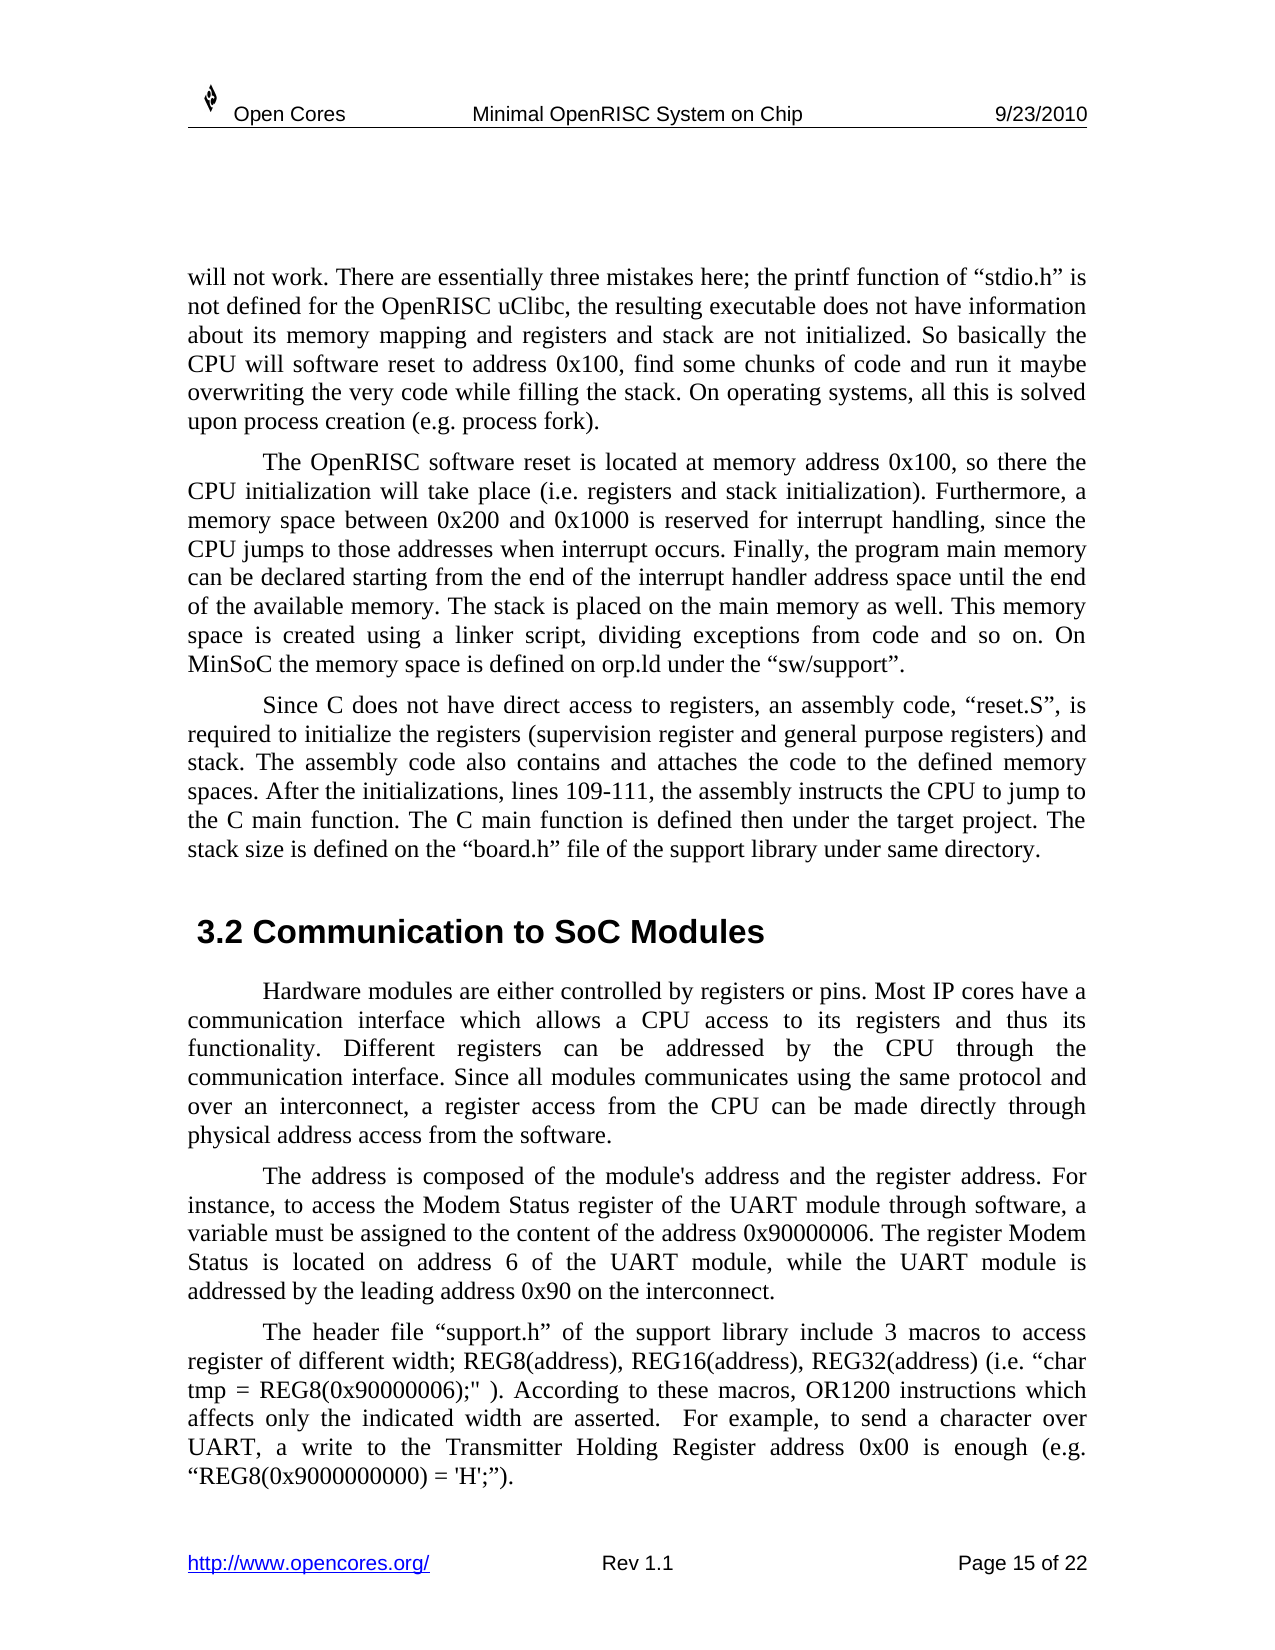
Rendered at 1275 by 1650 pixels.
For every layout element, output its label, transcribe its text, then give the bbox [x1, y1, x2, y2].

subtitle Communication to SoC Modules [187, 912, 1087, 951]
text Hardware modules are either controlled by registers or pins. Most IP cores have a communication interface which allows a CPU access to its registers and thus its functionality. Different registers can be addressed by the CPU through the communication interface. Since all modules communicates using the same protocol and over an interconnect, a register access from the CPU can be made directly through physical address access from the software. [187, 976, 1087, 1148]
text Since C does not have direct access to registers, an assembly code, “reset.S”, is required to initialize the registers (supervision register and general purpose registers) and stack. The assembly code also contains and attaches the code to the defined memory spaces. After the initializations, lines 109-111, the assembly instructs the CPU to jump to the C main function. The C main function is defined then under the target project. The stack size is defined on the “board.h” file of the support library under same directory. [187, 690, 1087, 862]
text will not work. There are essentially three mistakes here; the printf function of “stdio.h” is not defined for the OpenRISC uClibc, the resulting executable does not have information about its memory mapping and registers and stack are not initialized. So basically the CPU will software reset to address 0x100, find some chunks of code and run it maybe overwriting the very code while filling the stack. On operating systems, all this is solved upon process creation (e.g. process fork). [187, 262, 1087, 435]
text The header file “support.h” of the support library include 3 macros to access register of different width; REG8(address), REG16(address), REG32(address) (i.e. “char tmp = REG8(0x90000006);" ). According to these macros, OR1200 instructions which affects only the indicated width are asserted. For example, to send a character over UART, a write to the Transmitter Holding Register address 0x00 is enough (e.g. “REG8(0x9000000000) = 'H';”). [187, 1317, 1087, 1490]
text The OpenRISC software reset is located at memory address 0x100, so there the CPU initialization will take place (i.e. registers and stack initialization). Furthermore, a memory space between 0x200 and 0x1000 is reserved for interrupt handling, since the CPU jumps to those addresses when interrupt occurs. Finally, the program main memory can be declared starting from the end of the interrupt handler address space until the end of the available memory. The stack is placed on the main memory as well. This memory space is created using a linker script, dividing exceptions from code and so on. On MinSoC the memory space is defined on orp.ld under the “sw/support”. [187, 447, 1087, 677]
text The address is composed of the module's address and the register address. For instance, to access the Modem Status register of the UART module through software, a variable must be assigned to the content of the address 0x90000006. The register Modem Status is located on address 6 of the UART module, while the UART module is addressed by the leading address 0x90 on the interconnect. [187, 1161, 1087, 1305]
